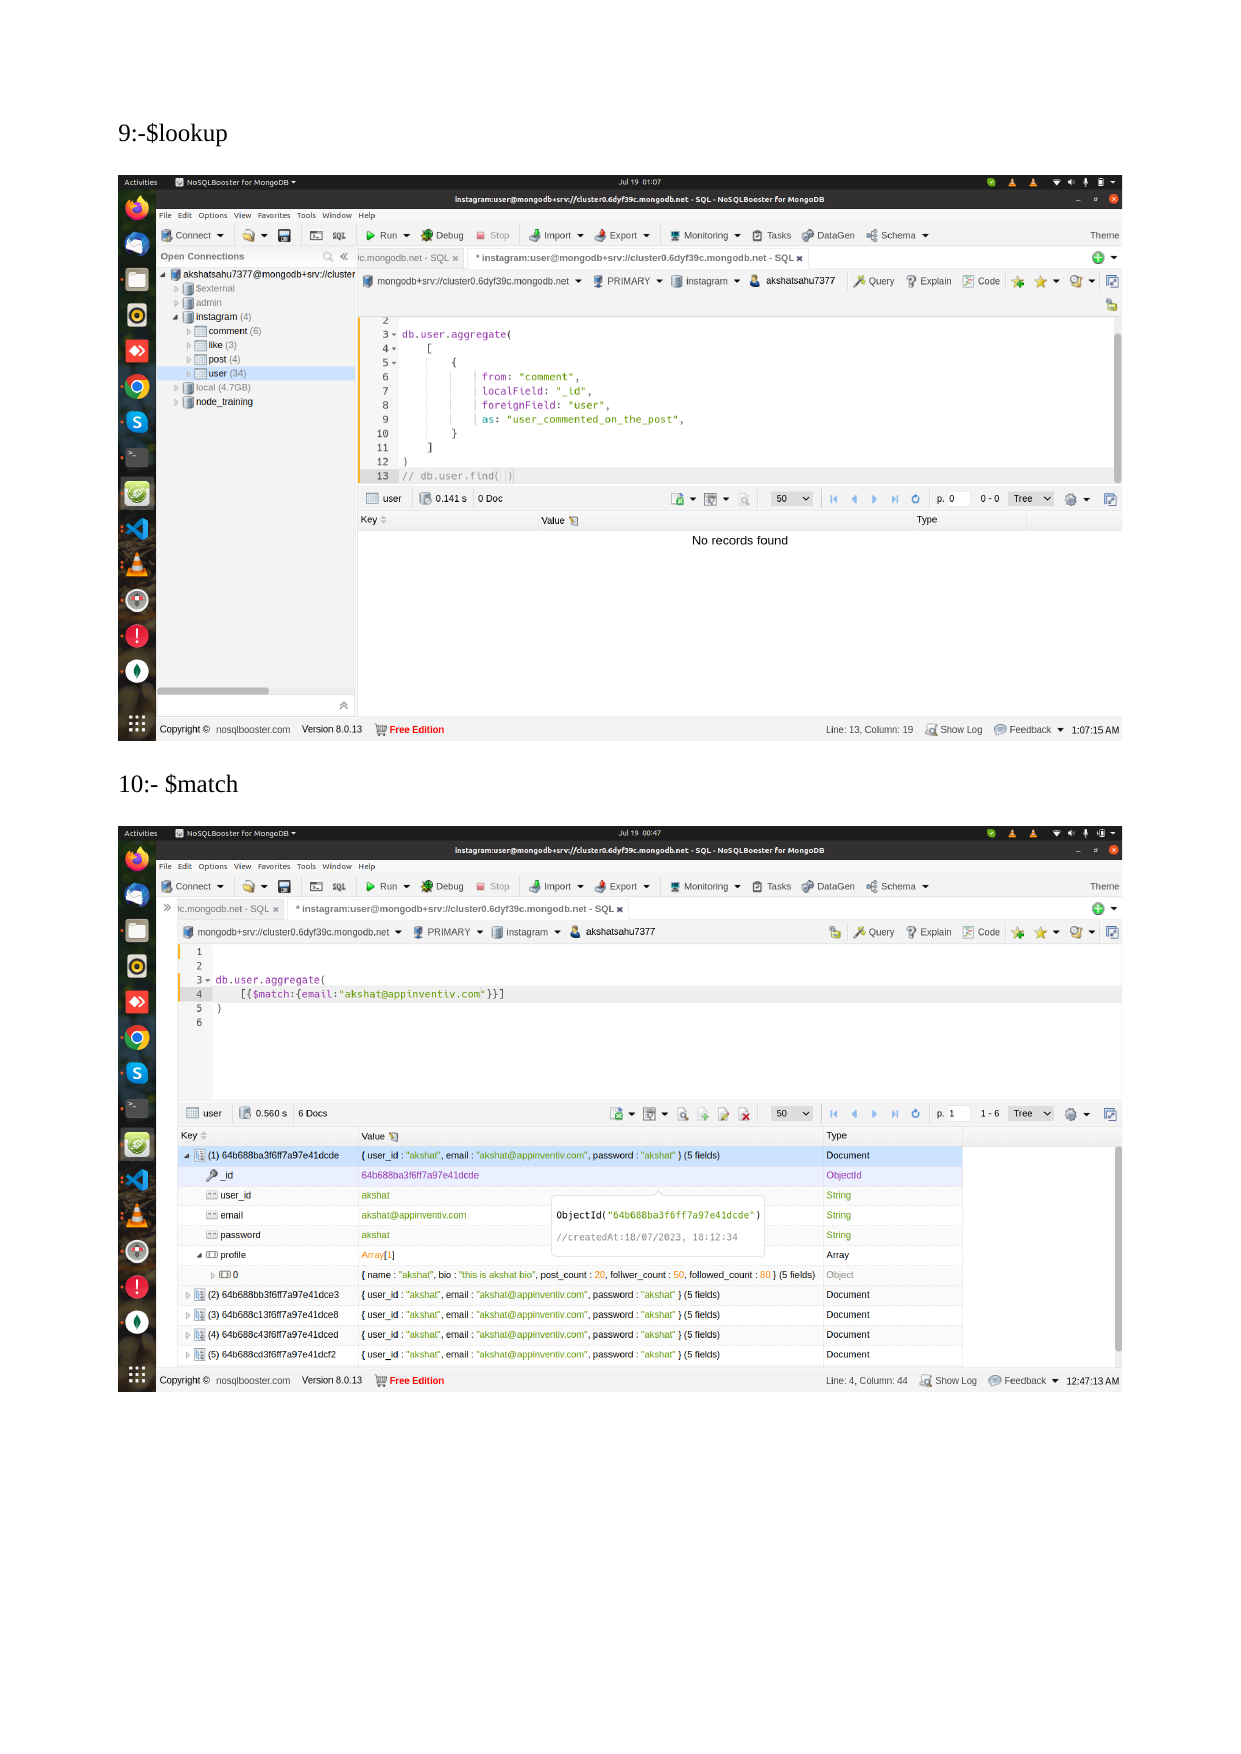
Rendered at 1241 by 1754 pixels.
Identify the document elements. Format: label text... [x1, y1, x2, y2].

text 9:-$lookup [118, 118, 1122, 147]
text 10:- $match [118, 769, 1122, 798]
picture [118, 175, 1123, 741]
picture [118, 826, 1123, 1392]
